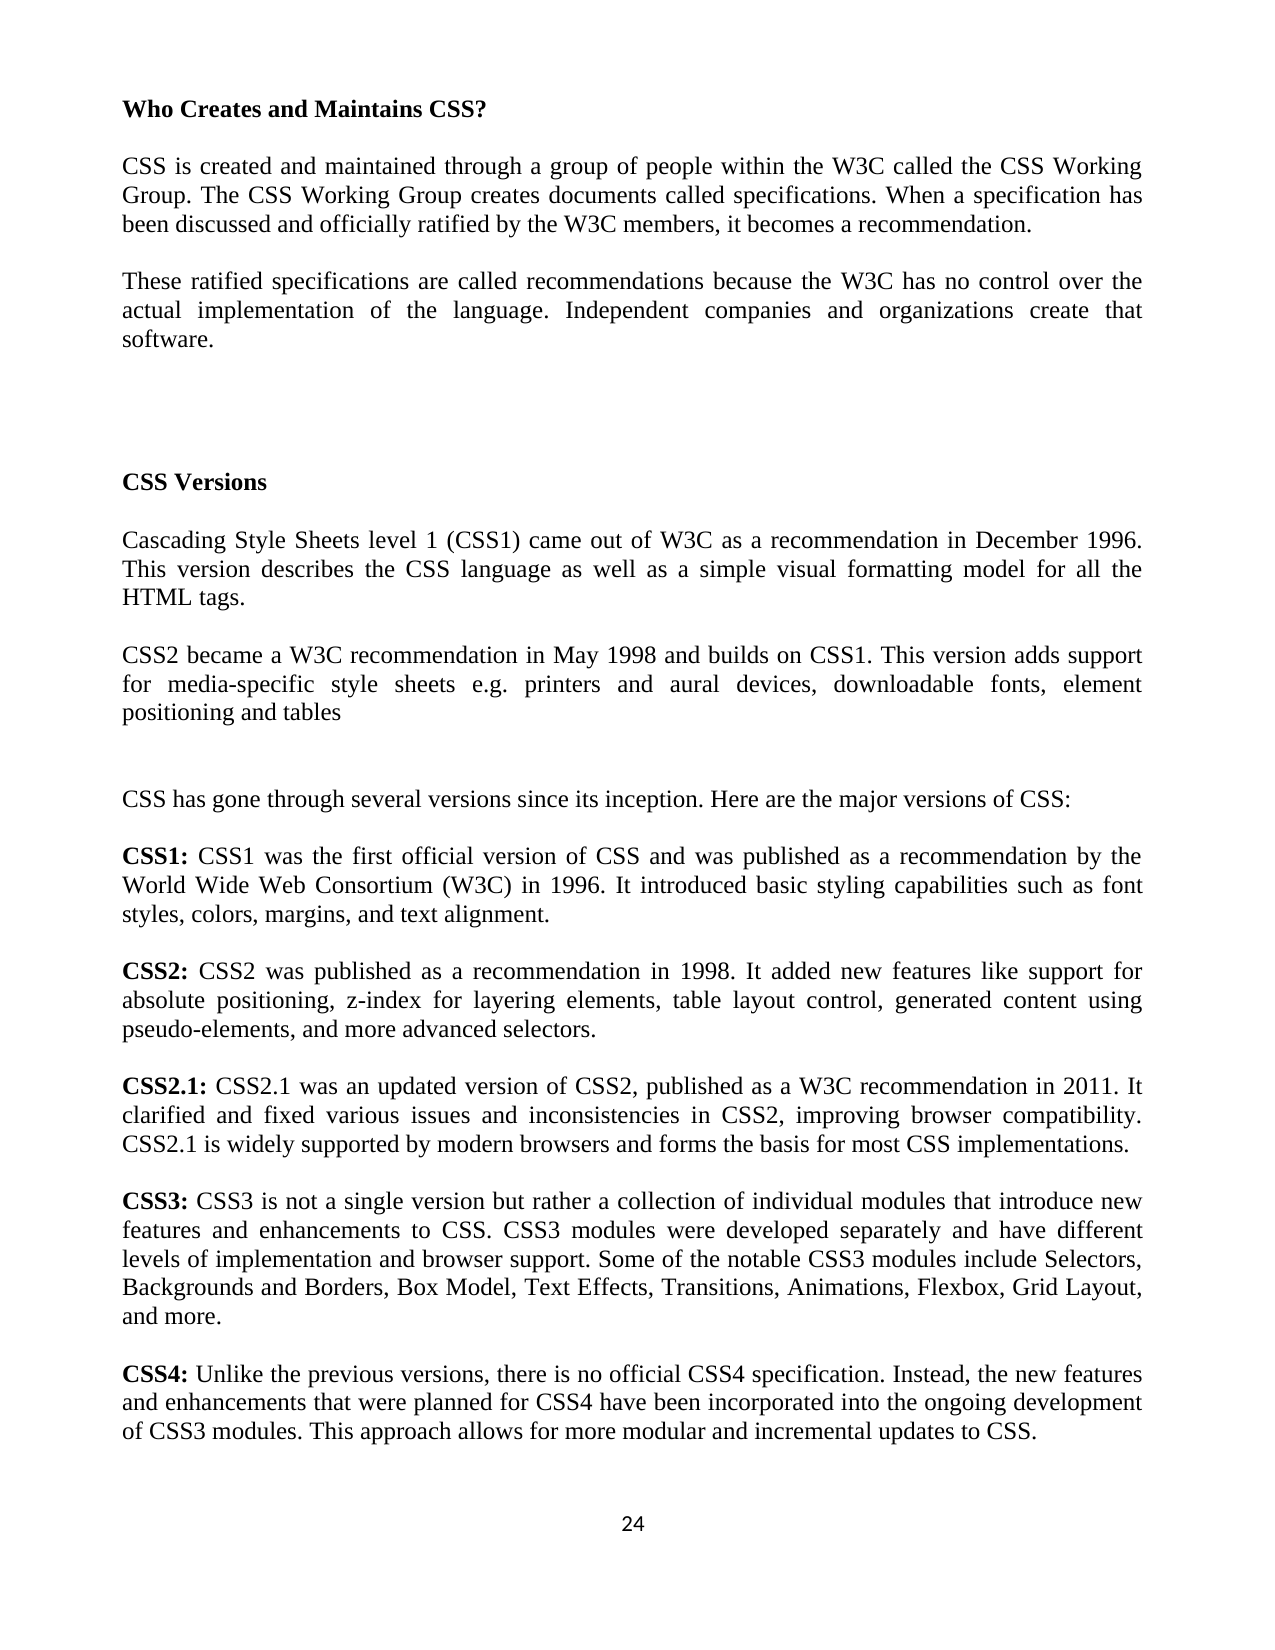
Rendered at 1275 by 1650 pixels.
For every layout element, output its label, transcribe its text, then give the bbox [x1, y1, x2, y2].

text Who Creates and Maintains CSS? [122, 94, 1144, 122]
text CSS Versions [122, 467, 1144, 496]
text CSS3: CSS3 is not a single version but rather a collection of individual modules that introduce new features and enhancements to CSS. CSS3 modules were developed separately and have different levels of implementation and browser support. Some of the notable CSS3 modules include Selectors, Backgrounds and Borders, Box Model, Text Effects, Transitions, Animations, Flexbox, Grid Layout, and more. [122, 1186, 1144, 1330]
text CSS4: Unlike the previous versions, there is no official CSS4 specification. Instead, the new features and enhancements that were planned for CSS4 have been incorporated into the ongoing development of CSS3 modules. This approach allows for more modular and incremental updates to CSS. [122, 1359, 1144, 1445]
text CSS is created and maintained through a group of people within the W3C called the CSS Working Group. The CSS Working Group creates documents called specifications. When a specification has been discussed and officially ratified by the W3C members, it becomes a recommendation. [122, 151, 1144, 237]
text CSS has gone through several versions since its inception. Here are the major versions of CSS: [122, 784, 1144, 812]
text CSS2.1: CSS2.1 was an updated version of CSS2, published as a W3C recommendation in 2011. It clarified and fixed various issues and inconsistencies in CSS2, improving browser compatibility. CSS2.1 is widely supported by modern browsers and forms the basis for most CSS implementations. [122, 1071, 1144, 1157]
text These ratified specifications are called recommendations because the W3C has no control over the actual implementation of the language. Independent companies and organizations create that software. [122, 266, 1144, 352]
text Cascading Style Sheets level 1 (CSS1) came out of W3C as a recommendation in December 1996. This version describes the CSS language as well as a simple visual formatting model for all the HTML tags. [122, 525, 1144, 611]
text CSS2: CSS2 was published as a recommendation in 1998. It added new features like support for absolute positioning, z-index for layering elements, table layout control, generated content using pseudo-elements, and more advanced selectors. [122, 956, 1144, 1042]
text CSS2 became a W3C recommendation in May 1998 and builds on CSS1. This version adds support for media-specific style sheets e.g. printers and aural devices, downloadable fonts, element positioning and tables [122, 640, 1144, 726]
text CSS1: CSS1 was the first official version of CSS and was published as a recommendation by the World Wide Web Consortium (W3C) in 1996. It introduced basic styling capabilities such as font styles, colors, margins, and text alignment. [122, 841, 1144, 927]
